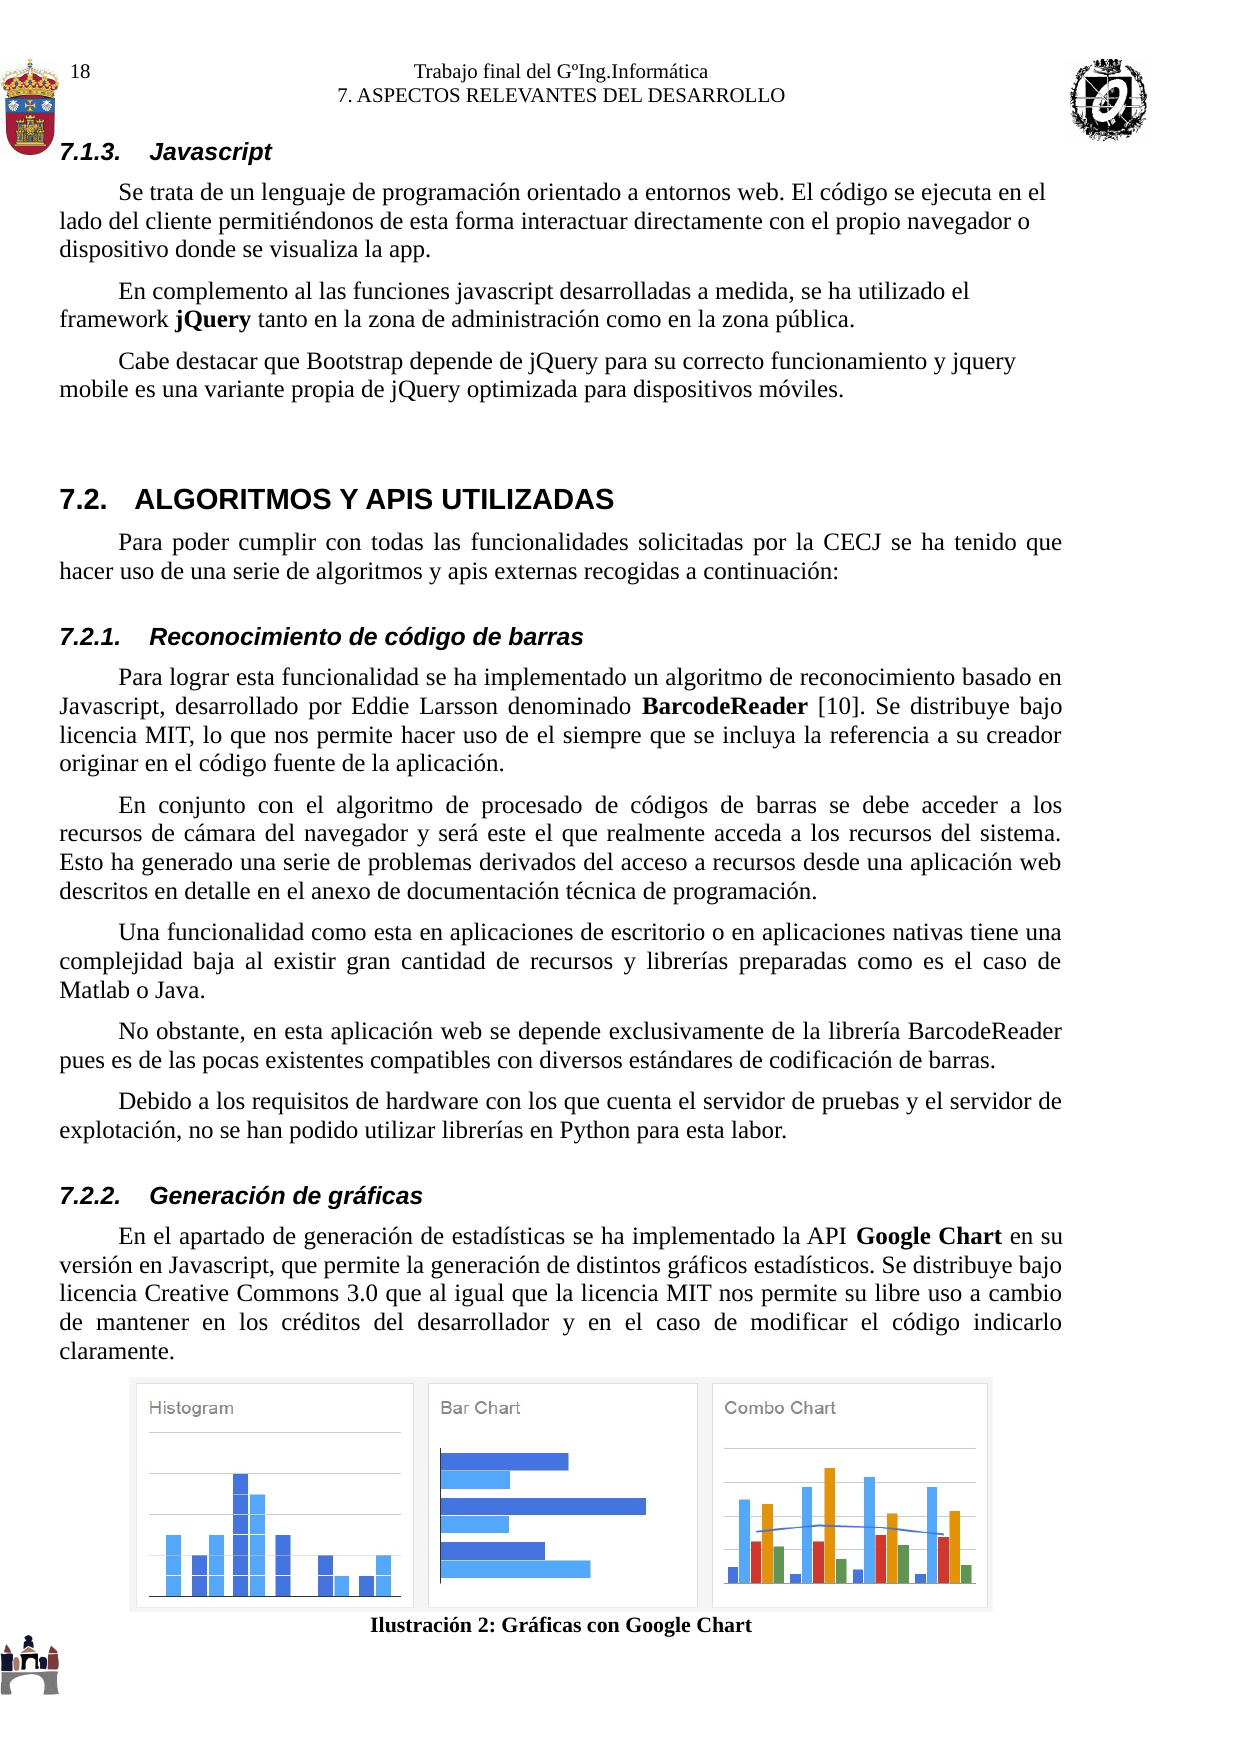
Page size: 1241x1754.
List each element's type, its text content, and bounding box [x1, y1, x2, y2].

picture [0, 59, 59, 155]
picture [0, 1634, 59, 1695]
text No obstante, en esta aplicación web se depende exclusivamente de la librería BarcodeReader pues es de las pocas existentes compatibles con diversos estándares de codificación de barras. [59, 1016, 1063, 1073]
text Ilustración 2: Gráficas con Google Chart [129, 1612, 993, 1637]
text Cabe destacar que Bootstrap depende de jQuery para su correcto funcionamiento y jquery mobile es una variante propia de jQuery optimizada para dispositivos móviles. [59, 346, 1063, 403]
text Una funcionalidad como esta en aplicaciones de escritorio o en aplicaciones nativas tiene una complejidad baja al existir gran cantidad de recursos y librerías preparadas como es el caso de Matlab o Java. [59, 917, 1063, 1003]
text Para poder cumplir con todas las funcionalidades solicitadas por la CECJ se ha tenido que hacer uso de una serie de algoritmos y apis externas recogidas a continuación: [59, 527, 1063, 584]
subtitle Generación de gráficas [59, 1181, 1063, 1209]
text Para lograr esta funcionalidad se ha implementado un algoritmo de reconocimiento basado en Javascript, desarrollado por Eddie Larsson denominado BarcodeReader [10]. Se distribuye bajo licencia MIT, lo que nos permite hacer uso de el siempre que se incluya la referencia a su creador originar en el código fuente de la aplicación. [59, 662, 1063, 777]
picture [129, 1377, 993, 1612]
subtitle ALGORITMOS Y APIS UTILIZADAS [59, 482, 1063, 515]
text Se trata de un lenguaje de programación orientado a entornos web. El código se ejecuta en el lado del cliente permitiéndonos de esta forma interactuar directamente con el propio navegador o dispositivo donde se visualiza la app. [59, 177, 1063, 263]
subtitle Javascript [59, 137, 1063, 165]
text Debido a los requisitos de hardware con los que cuenta el servidor de pruebas y el servidor de explotación, no se han podido utilizar librerías en Python para esta labor. [59, 1086, 1063, 1143]
text En complemento al las funciones javascript desarrolladas a medida, se ha utilizado el framework jQuery tanto en la zona de administración como en la zona pública. [59, 276, 1063, 333]
subtitle Reconocimiento de código de barras [59, 622, 1063, 650]
text En conjunto con el algoritmo de procesado de códigos de barras se debe acceder a los recursos de cámara del navegador y será este el que realmente acceda a los recursos del sistema. Esto ha generado una serie de problemas derivados del acceso a recursos desde una aplicación web descritos en detalle en el anexo de documentación técnica de programación. [59, 790, 1063, 905]
text En el apartado de generación de estadísticas se ha implementado la API Google Chart en su versión en Javascript, que permite la generación de distintos gráficos estadísticos. Se distribuye bajo licencia Creative Commons 3.0 que al igual que la licencia MIT nos permite su libre uso a cambio de mantener en los créditos del desarrollador y en el caso de modificar el código indicarlo claramente. [59, 1221, 1063, 1365]
picture [1063, 59, 1152, 144]
